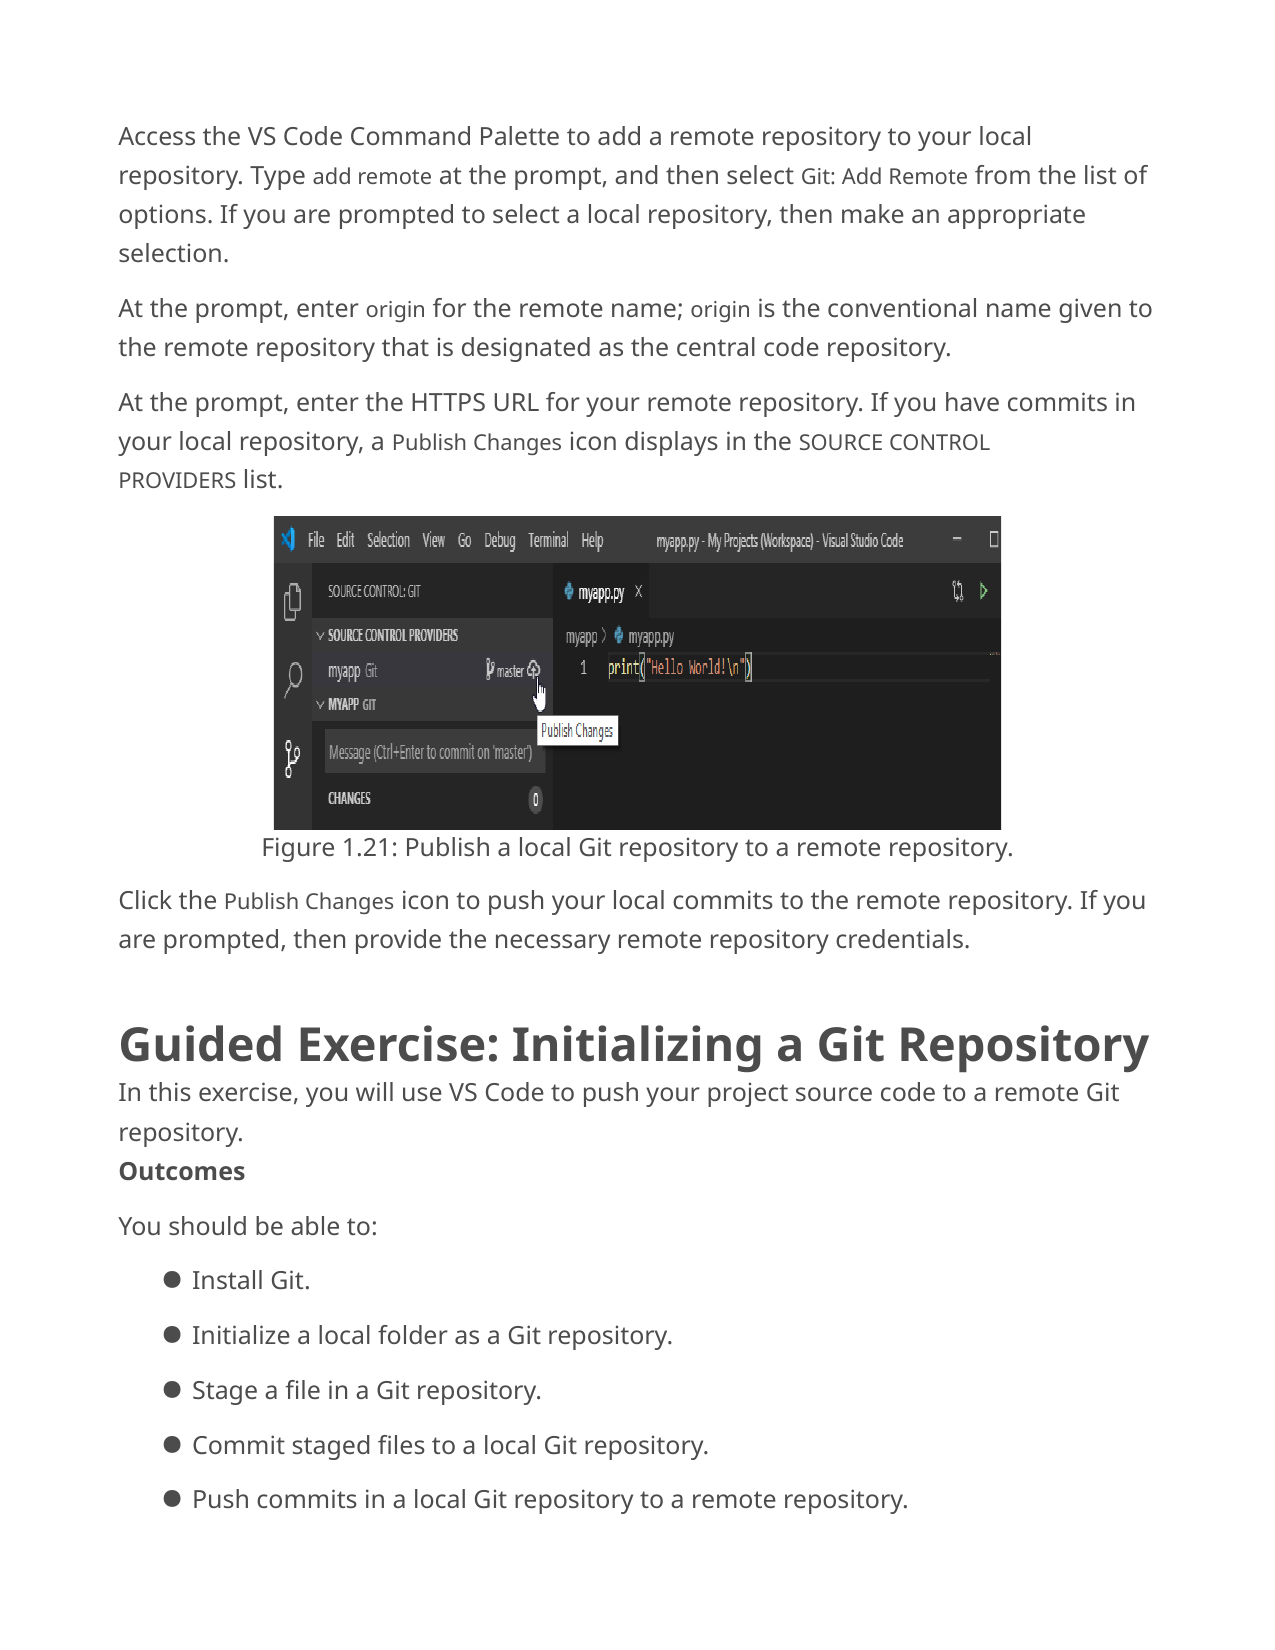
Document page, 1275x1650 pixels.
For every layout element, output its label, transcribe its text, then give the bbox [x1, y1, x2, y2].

text In this exercise, you will use VS Code to push your project source code to a remote Git repository. [118, 1075, 1157, 1148]
text At the prompt, enter the HTTPS URL for your remote repository. If you have commits in your local repository, a Publish Changes icon displays in the SOURCE CONTROL PROVIDERS list. [118, 384, 1157, 496]
list Install Git. [162, 1263, 1157, 1297]
list Commit staged files to a local Git repository. [162, 1427, 1157, 1461]
subtitle Guided Exercise: Initializing a Git Repository [118, 1011, 1157, 1075]
picture [273, 516, 1002, 830]
list Stage a file in a Git repository. [162, 1372, 1157, 1407]
text Click the Publish Changes icon to push your local commits to the remote repository. If you are prompted, then provide the necessary remote repository credentials. [118, 883, 1157, 956]
text You should be able to: [118, 1208, 1157, 1242]
list Initialize a local folder as a Git repository. [162, 1318, 1157, 1352]
text Outcomes [118, 1153, 1157, 1187]
text Access the VS Code Command Palette to add a remote repository to your local repository. Type add remote at the prompt, and then select Git: Add Remote from the list of options. If you are prompted to select a local repository, then make an appropriate selection. [118, 118, 1157, 270]
text At the prompt, enter origin for the remote name; origin is the conventional name given to the remote repository that is designated as the central code repository. [118, 290, 1157, 364]
list Push commits in a local Git repository to a remote repository. [162, 1482, 1157, 1516]
text Figure 1.21: Publish a local Git repository to a remote repository. [118, 829, 1157, 863]
